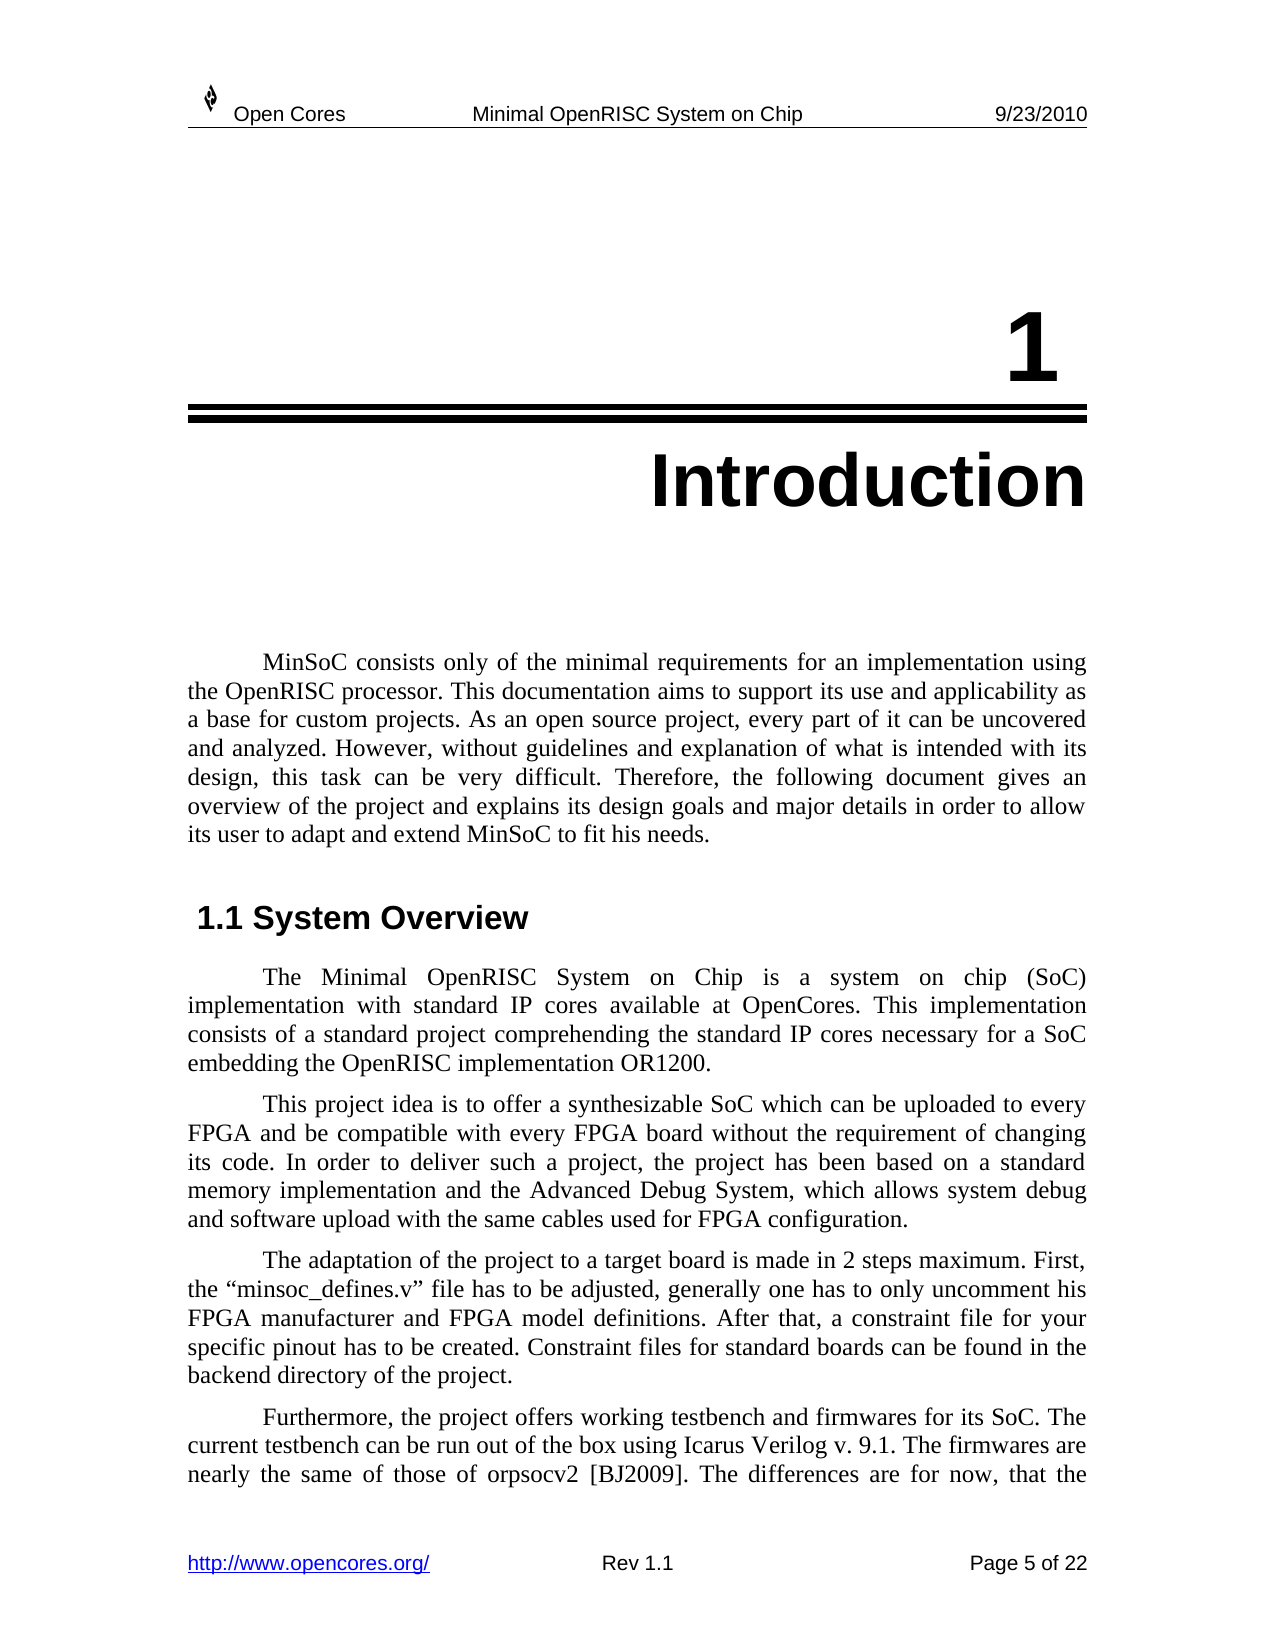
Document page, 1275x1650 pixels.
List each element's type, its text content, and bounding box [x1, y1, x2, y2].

text This project idea is to offer a synthesizable SoC which can be uploaded to every FPGA and be compatible with every FPGA board without the requirement of changing its code. In order to deliver such a project, the project has been based on a standard memory implementation and the Advanced Debug System, which allows system debug and software upload with the same cables used for FPGA configuration. [187, 1089, 1087, 1233]
subtitle System Overview [187, 898, 1087, 937]
text The adaptation of the project to a target board is made in 2 steps maximum. First, the “minsoc_defines.v” file has to be adjusted, generally one has to only uncomment his FPGA manufacturer and FPGA model definitions. After that, a constraint file for your specific pinout has to be created. Constraint files for standard boards can be found in the backend directory of the project. [187, 1246, 1087, 1389]
text Furthermore, the project offers working testbench and firmwares for its SoC. The current testbench can be run out of the box using Icarus Verilog v. 9.1. The firmwares are nearly the same of those of orpsocv2 [BJ2009]. The differences are for now, that the [187, 1402, 1087, 1488]
text The Minimal OpenRISC System on Chip is a system on chip (SoC) implementation with standard IP cores available at OpenCores. This implementation consists of a standard project comprehending the standard IP cores necessary for a SoC embedding the OpenRISC implementation OR1200. [187, 962, 1087, 1077]
text MinSoC consists only of the minimal requirements for an implementation using the OpenRISC processor. This documentation aims to support its use and applicability as a base for custom projects. As an open source project, every part of it can be uncovered and analyzed. However, without guidelines and explanation of what is intended with its design, this task can be very difficult. Therefore, the following document gives an overview of the project and explains its design goals and major details in order to allow its user to adapt and extend MinSoC to fit his needs. [187, 647, 1087, 848]
subtitle Introduction [187, 436, 1087, 522]
